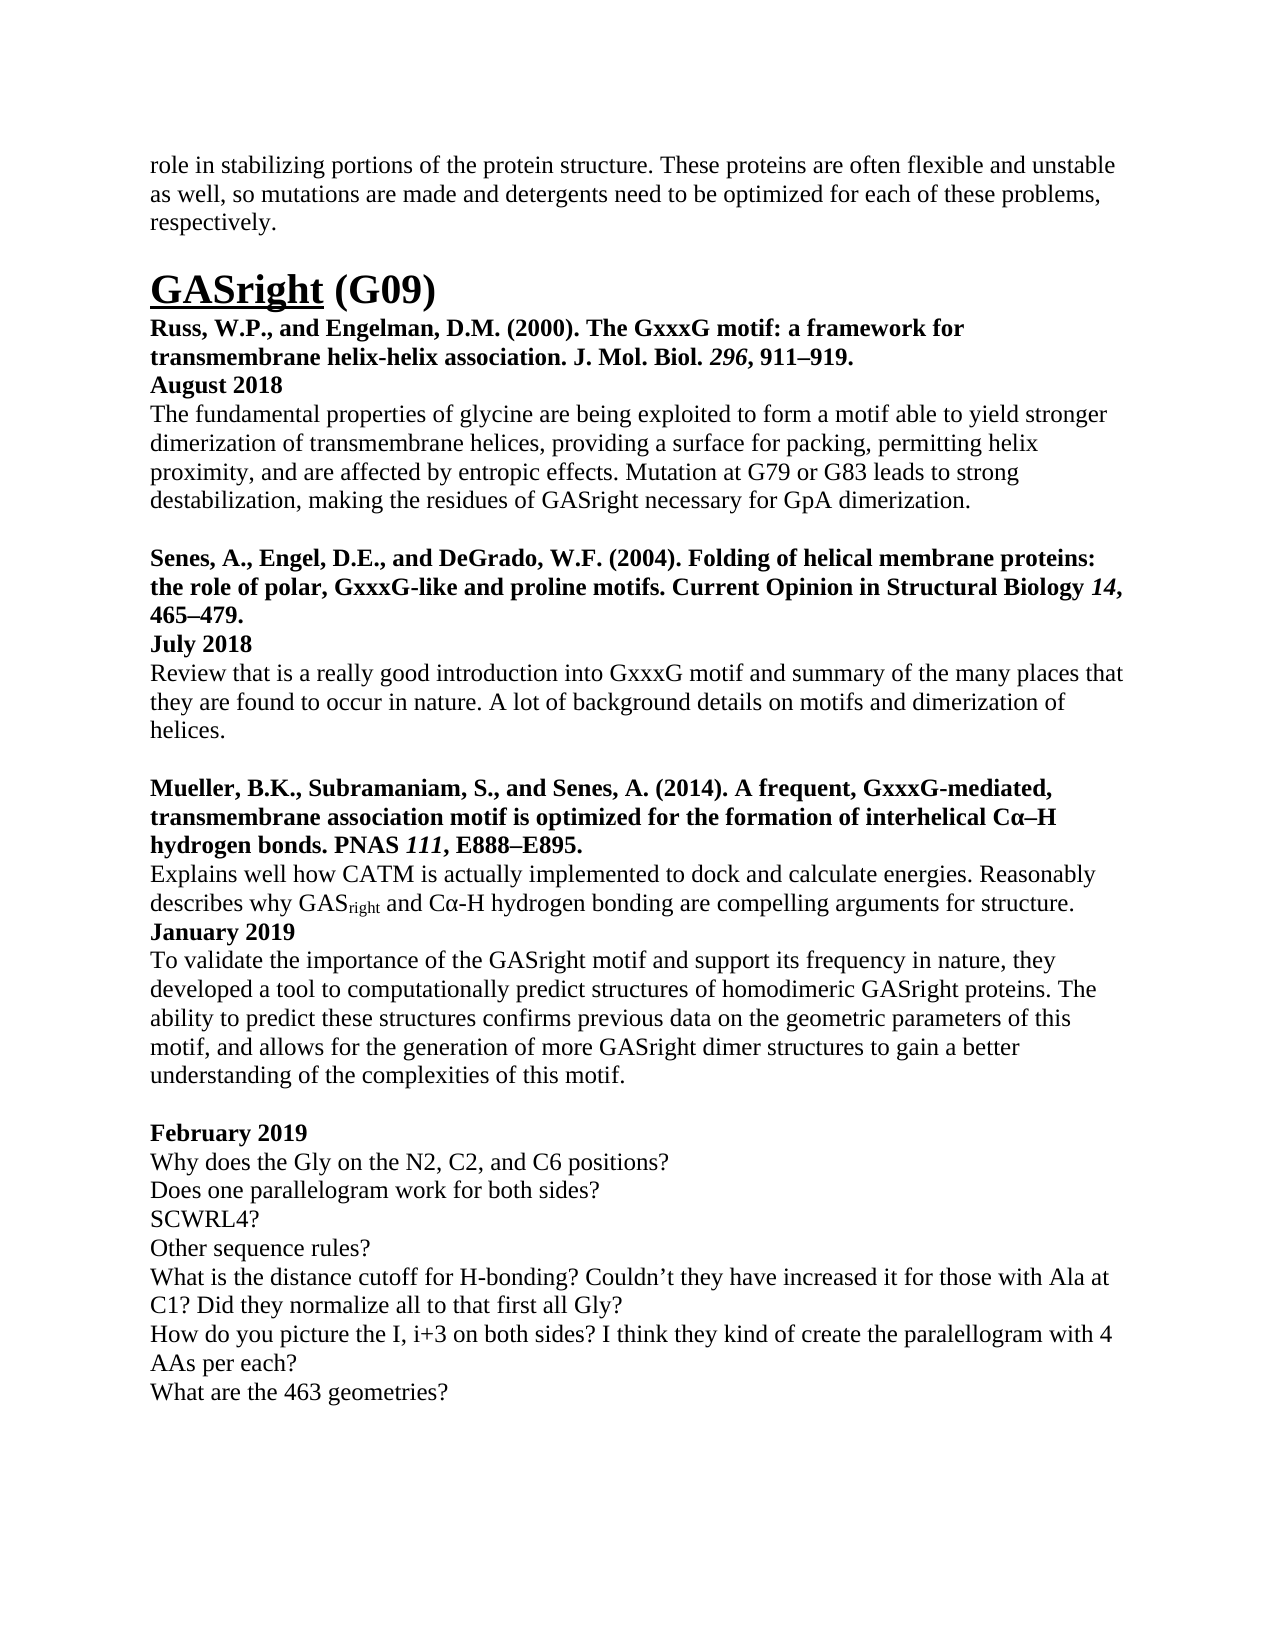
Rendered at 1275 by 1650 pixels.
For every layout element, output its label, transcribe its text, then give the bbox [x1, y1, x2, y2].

text Other sequence rules? [150, 1233, 1125, 1262]
text Explains well how CATM is actually implemented to dock and calculate energies. Reasonably describes why GASright and Cα-H hydrogen bonding are compelling arguments for structure. [150, 859, 1125, 917]
text To validate the importance of the GASright motif and support its frequency in nature, they developed a tool to computationally predict structures of homodimeric GASright proteins. The ability to predict these structures confirms previous data on the geometric parameters of this motif, and allows for the generation of more GASright dimer structures to gain a better understanding of the complexities of this motif. [150, 945, 1125, 1089]
text What are the 463 geometries? [150, 1377, 1125, 1405]
text GASright (G09) [150, 265, 1125, 313]
text The fundamental properties of glycine are being exploited to form a motif able to yield stronger dimerization of transmembrane helices, providing a surface for packing, permitting helix proximity, and are affected by entropic effects. Mutation at G79 or G83 leads to strong destabilization, making the residues of GASright necessary for GpA dimerization. [150, 399, 1125, 514]
text Mueller, B.K., Subramaniam, S., and Senes, A. (2014). A frequent, GxxxG-mediated, transmembrane association motif is optimized for the formation of interhelical Cα–H hydrogen bonds. PNAS 111, E888–E895. [150, 773, 1125, 859]
text role in stabilizing portions of the protein structure. These proteins are often flexible and unstable as well, so mutations are made and detergents need to be optimized for each of these problems, respectively. [150, 150, 1125, 236]
text How do you picture the I, i+3 on both sides? I think they kind of create the paralellogram with 4 AAs per each? [150, 1319, 1125, 1377]
text Does one parallelogram work for both sides? [150, 1175, 1125, 1204]
text Russ, W.P., and Engelman, D.M. (2000). The GxxxG motif: a framework for transmembrane helix-helix association. J. Mol. Biol. 296, 911–919. [150, 313, 1125, 370]
text Why does the Gly on the N2, C2, and C6 positions? [150, 1147, 1125, 1175]
text Review that is a really good introduction into GxxxG motif and summary of the many places that they are found to occur in nature. A lot of background details on motifs and dimerization of helices. [150, 658, 1125, 744]
text Senes, A., Engel, D.E., and DeGrado, W.F. (2004). Folding of helical membrane proteins: the role of polar, GxxxG-like and proline motifs. Current Opinion in Structural Biology 14, 465–479. [150, 543, 1125, 629]
text January 2019 [150, 917, 1125, 945]
text SCWRL4? [150, 1204, 1125, 1233]
text August 2018 [150, 370, 1125, 399]
text What is the distance cutoff for H-bonding? Couldn’t they have increased it for those with Ala at C1? Did they normalize all to that first all Gly? [150, 1262, 1125, 1319]
text February 2019 [150, 1118, 1125, 1147]
text July 2018 [150, 629, 1125, 658]
